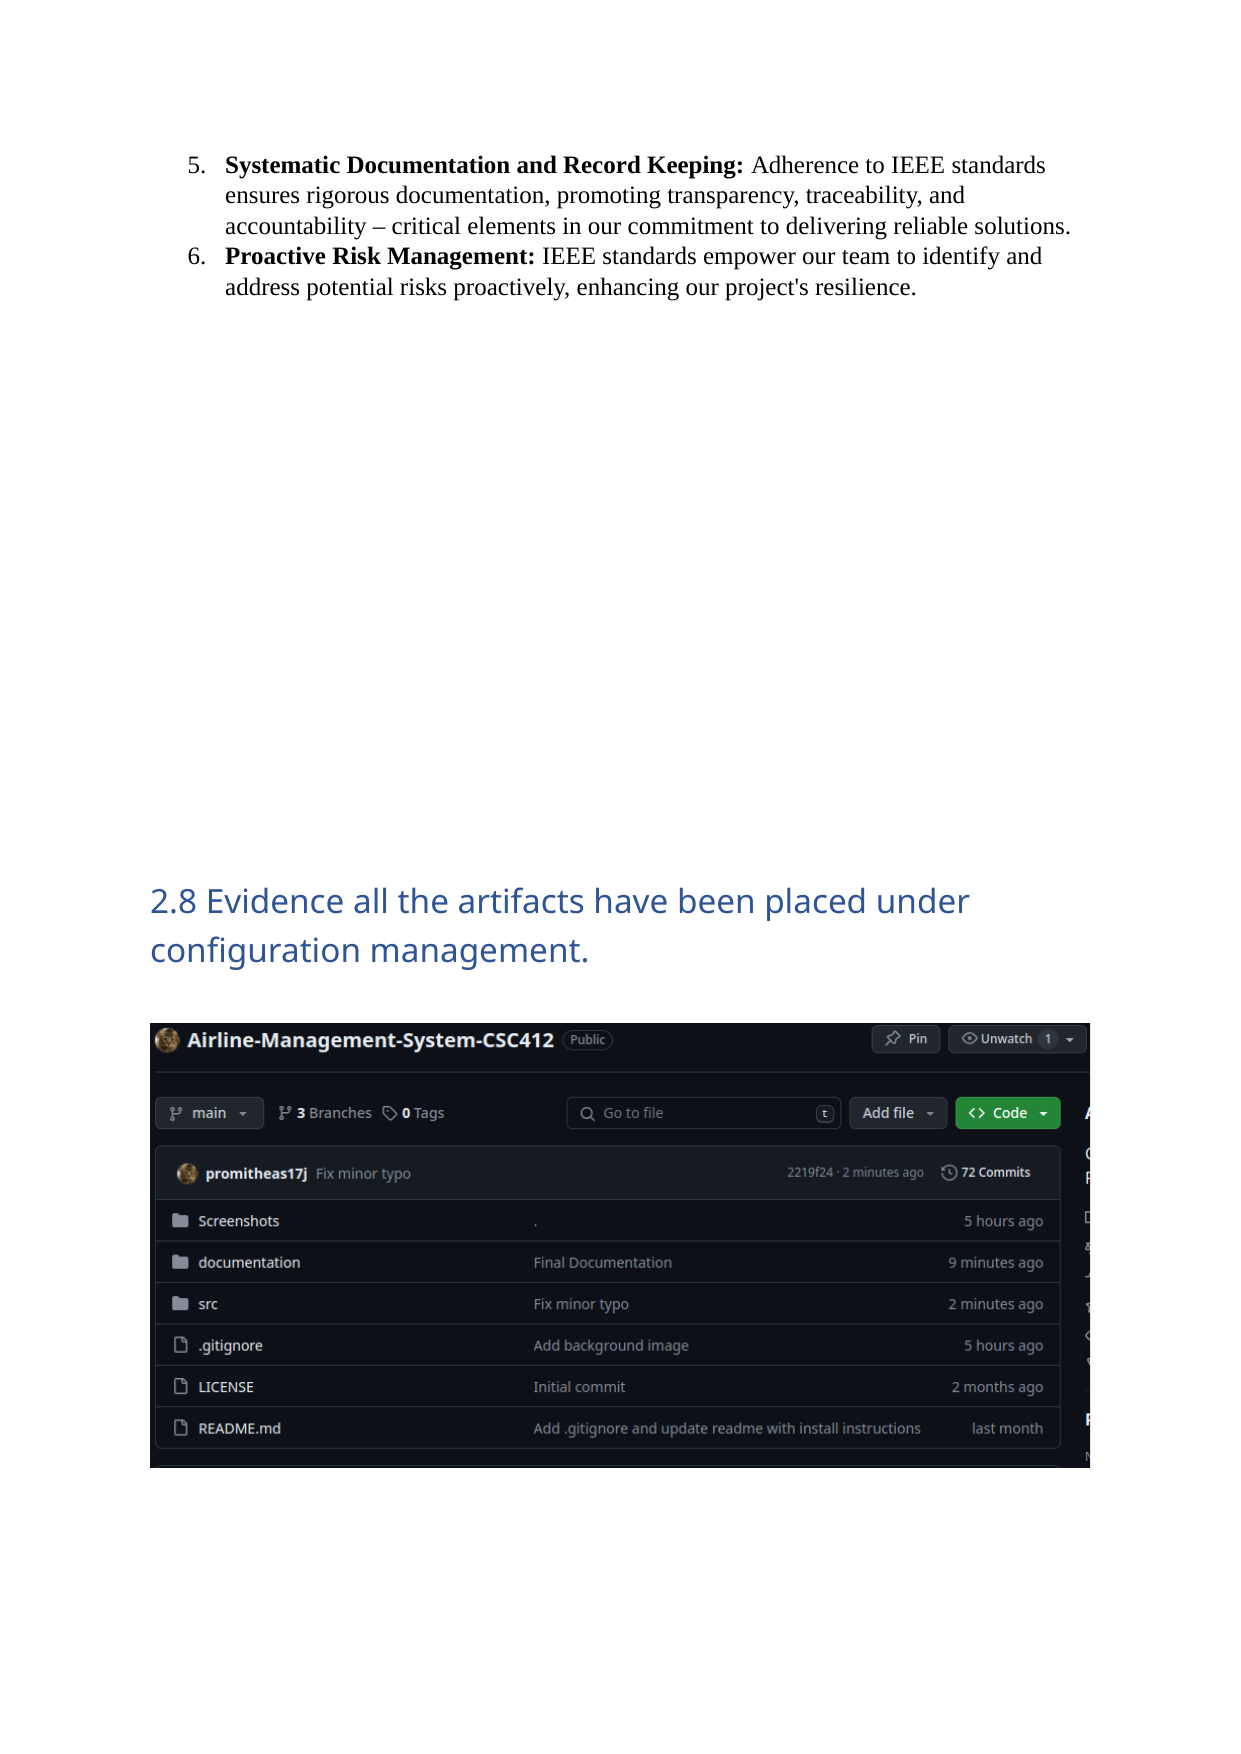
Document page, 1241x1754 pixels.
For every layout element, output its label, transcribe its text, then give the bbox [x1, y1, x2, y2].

subtitle 2.8 Evidence all the artifacts have been placed under configuration management. [150, 877, 1090, 972]
list Proactive Risk Management: IEEE standards empower our team to identify and address potential risks proactively, enhancing our project's resilience. [187, 241, 1090, 300]
picture [150, 1023, 1091, 1468]
list Systematic Documentation and Record Keeping: Adherence to IEEE standards ensures rigorous documentation, promoting transparency, traceability, and accountability – critical elements in our commitment to delivering reliable solutions. [187, 150, 1090, 239]
